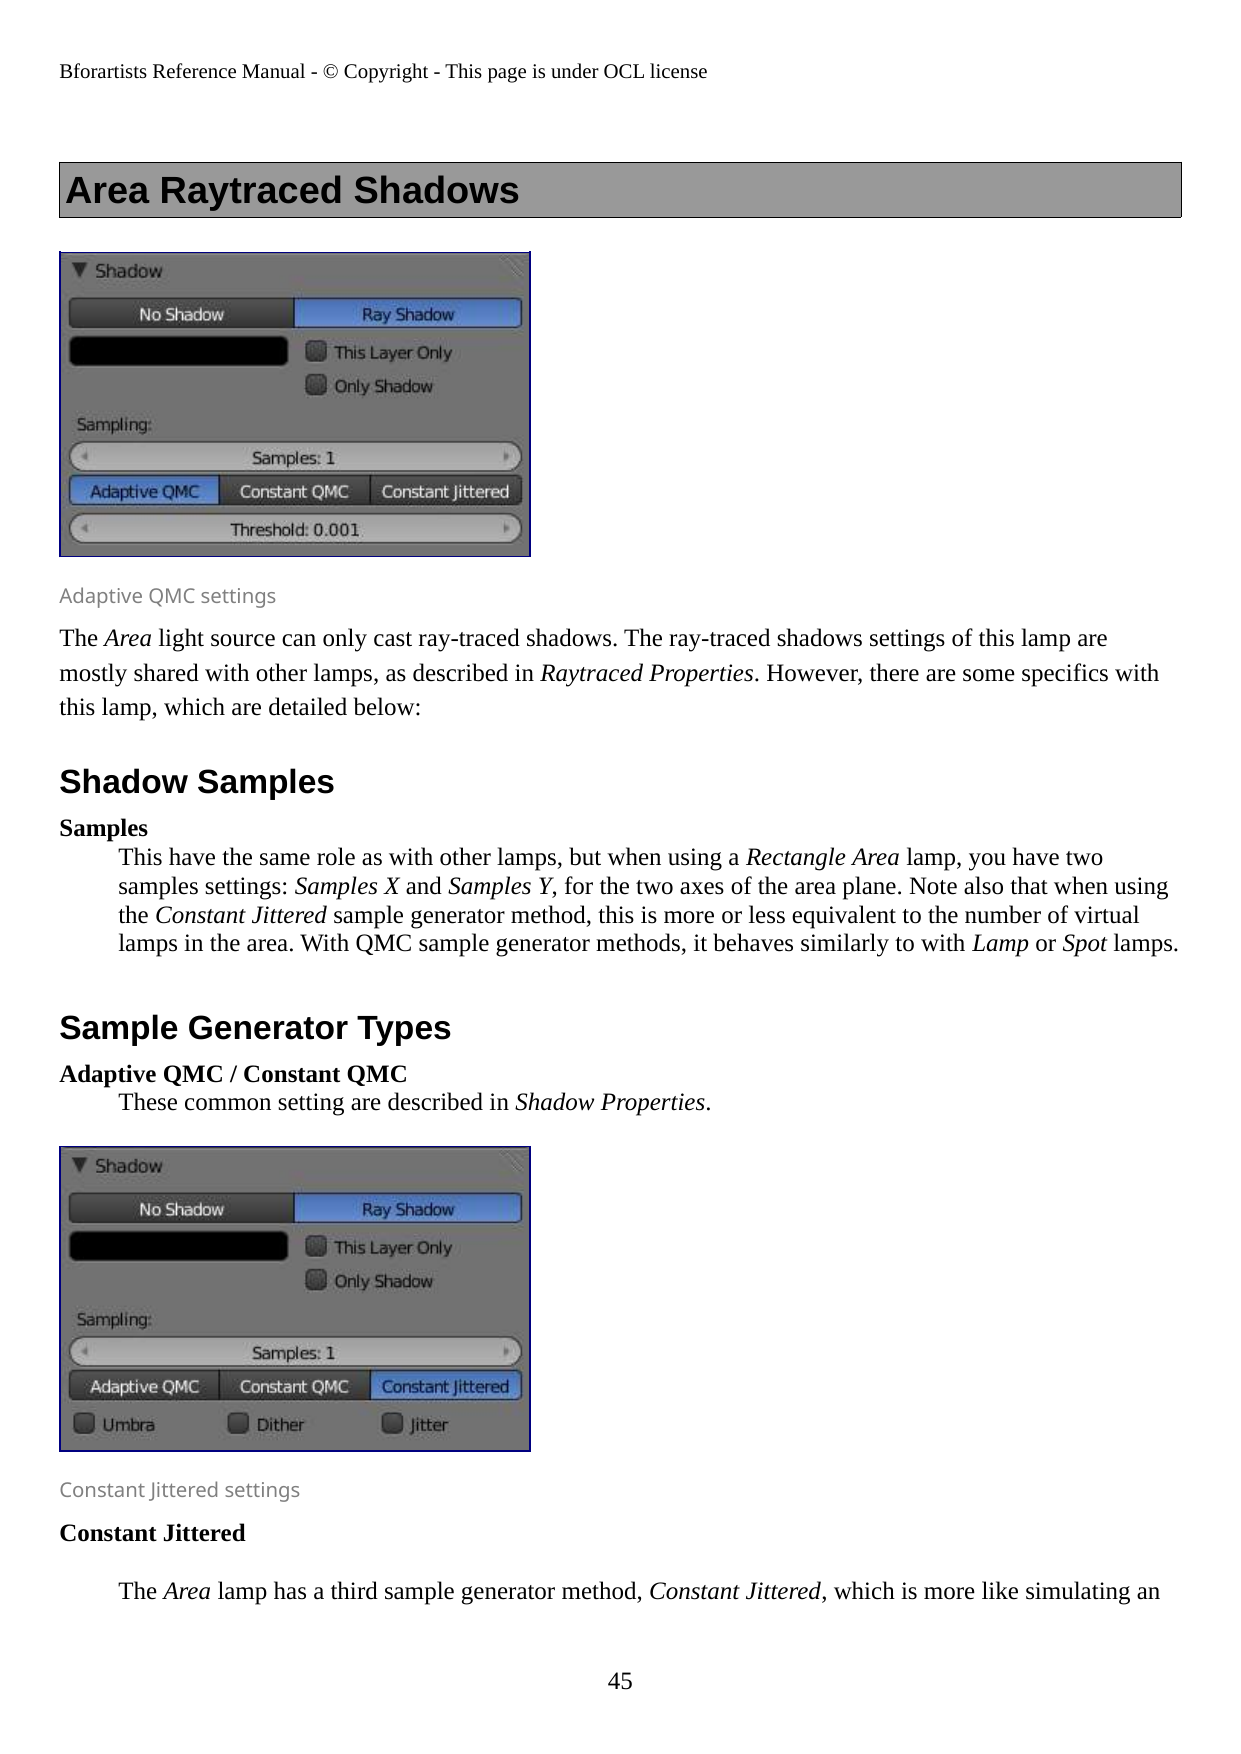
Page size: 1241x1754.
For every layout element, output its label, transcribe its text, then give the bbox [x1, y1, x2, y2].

subtitle Shadow Samples [59, 762, 1181, 801]
picture [61, 253, 529, 556]
subtitle Adaptive QMC / Constant QMC [59, 1059, 1181, 1087]
table_header Area Raytraced Shadows [60, 163, 1181, 217]
subtitle Sample Generator Types [59, 1008, 1181, 1046]
text The Area lamp has a third sample generator method, Constant Jittered, which is more like simulating an [118, 1576, 1181, 1605]
list This have the same role as with other lamps, but when using a Rectangle Area lamp, you have two samples settings: Samples X and Samples Y, for the two axes of the area plane. Note also that when using the Constant Jittered sample generator method, this is more or less equivalent to the number of virtual lamps in the area. With QMC sample generator methods, it behaves similarly to with Lamp or Spot lamps. [118, 842, 1181, 957]
text Constant Jittered settings [59, 1472, 1181, 1503]
picture [61, 1147, 529, 1450]
list These common setting are described in Shadow Properties. [118, 1087, 1181, 1116]
subtitle Samples [59, 813, 1181, 842]
text Adaptive QMC settings [59, 578, 1181, 609]
text The Area light source can only cast ray-traced shadows. The ray-traced shadows settings of this lamp are mostly shared with other lamps, as described in Raytraced Properties. However, there are some specifics with this lamp, which are detailed below: [59, 623, 1181, 721]
subtitle Constant Jittered [59, 1518, 1181, 1547]
